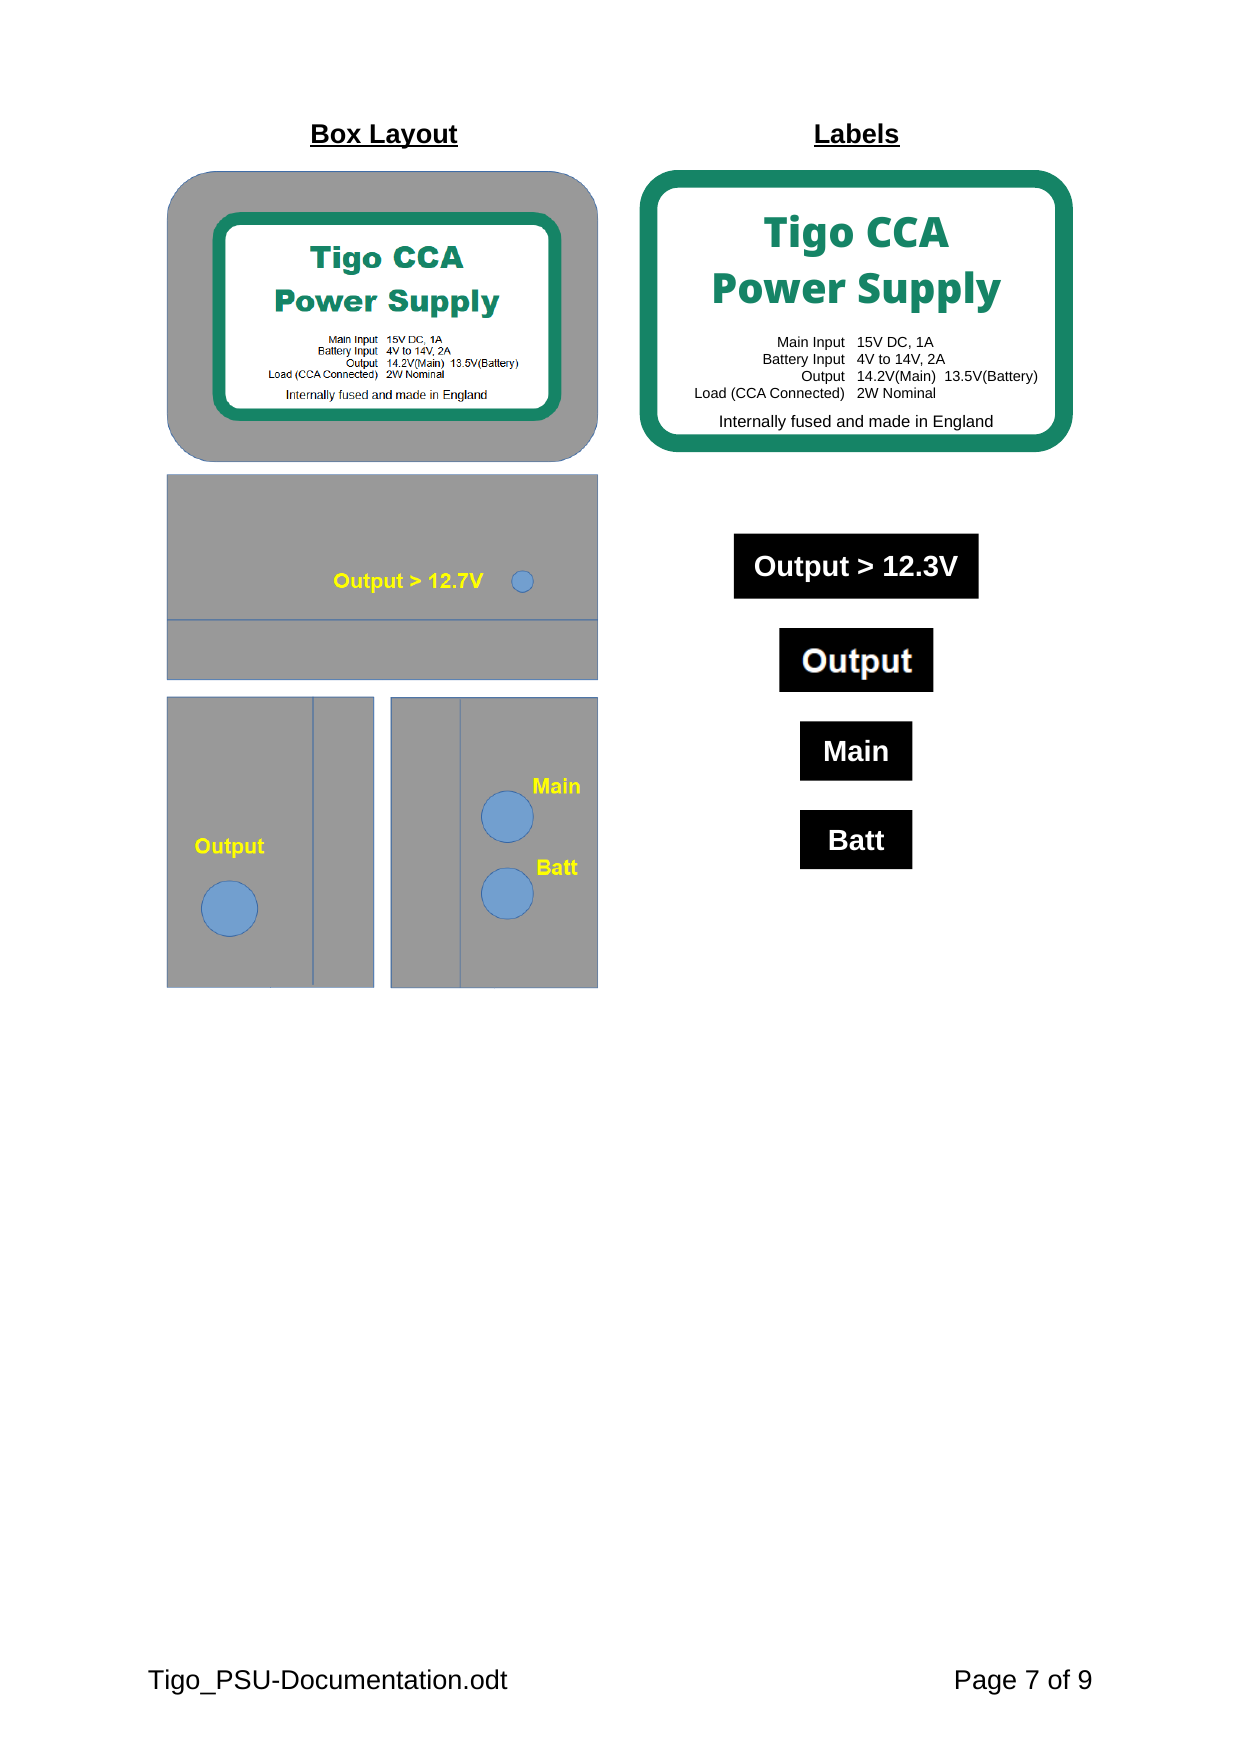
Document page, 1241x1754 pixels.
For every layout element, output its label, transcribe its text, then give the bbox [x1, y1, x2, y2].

table_header Box Layout [148, 118, 620, 149]
table_cell [148, 149, 620, 1003]
picture [161, 167, 601, 991]
picture [779, 628, 934, 692]
table_header Labels [620, 118, 1093, 149]
table_cell [620, 149, 1093, 1003]
